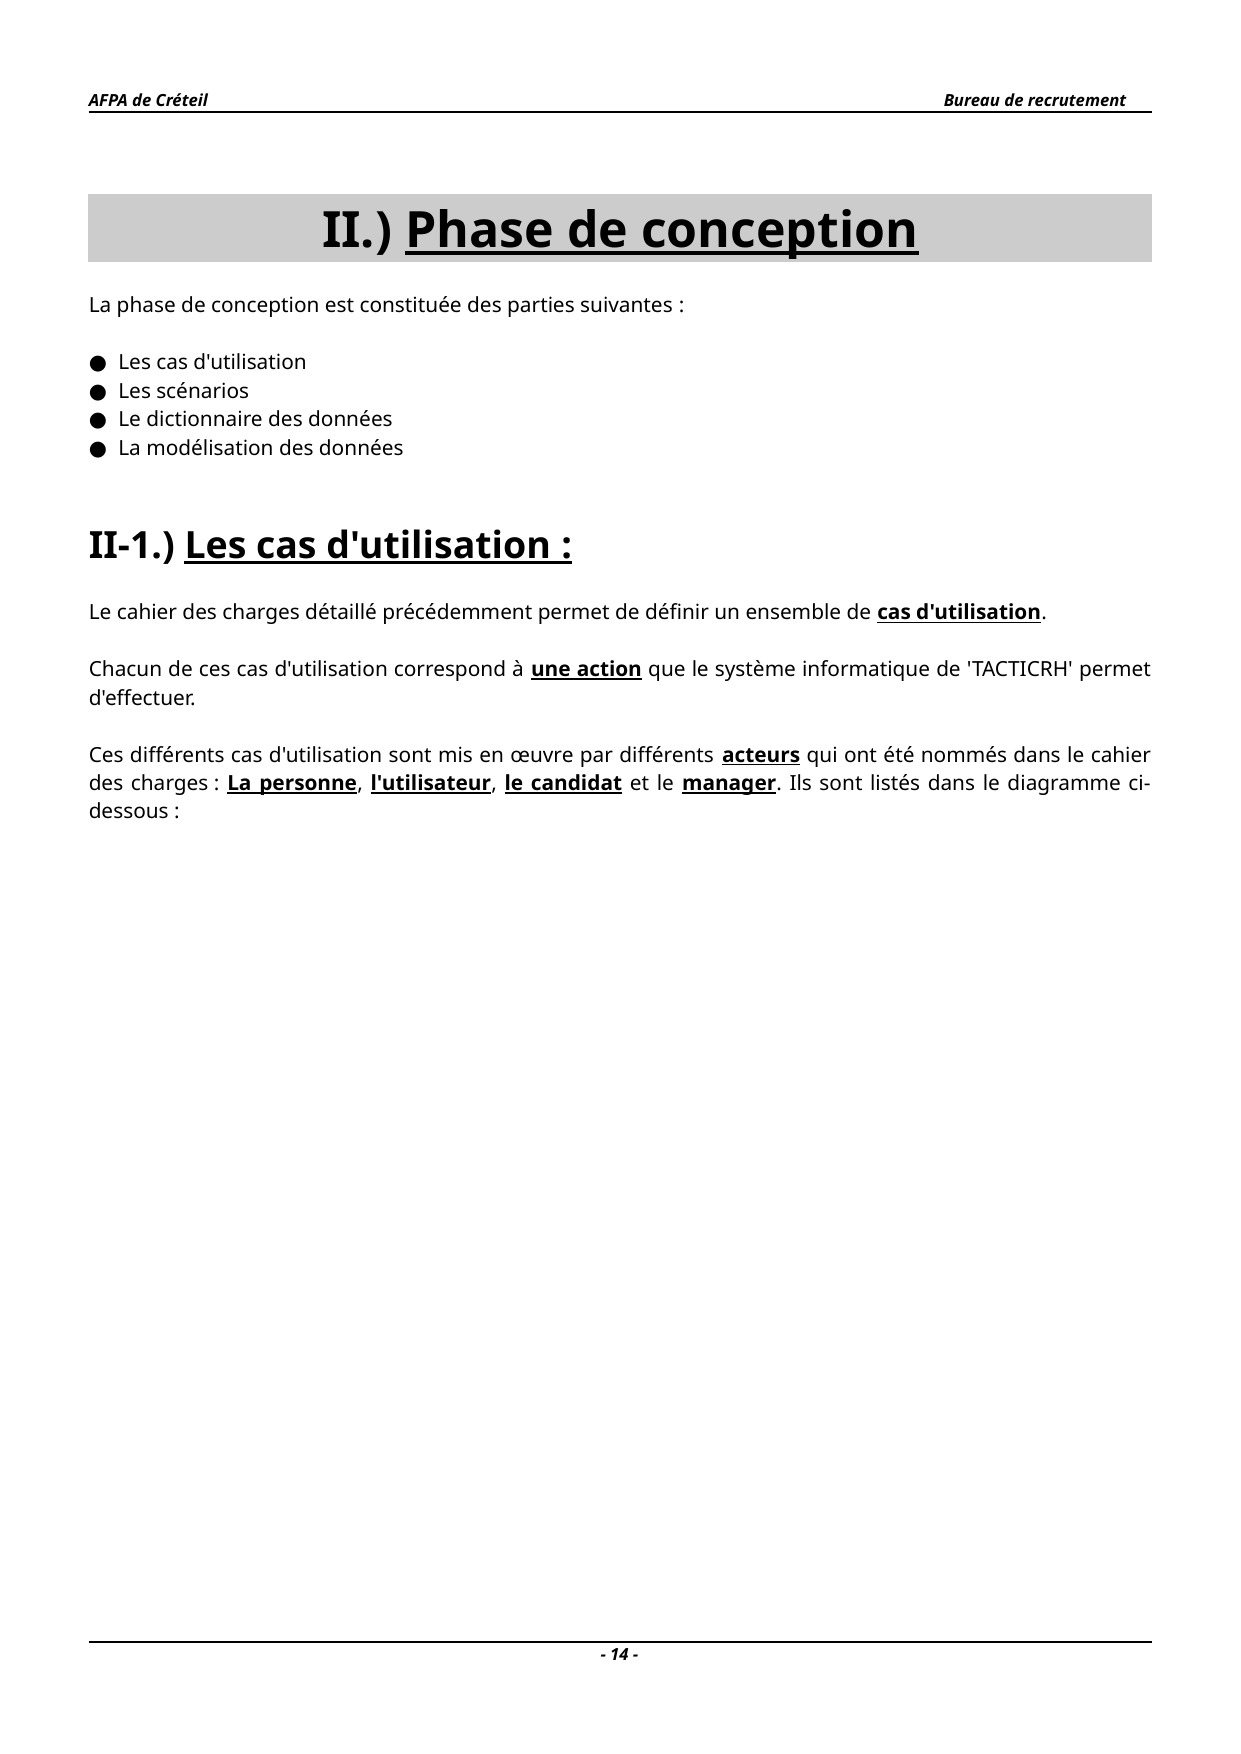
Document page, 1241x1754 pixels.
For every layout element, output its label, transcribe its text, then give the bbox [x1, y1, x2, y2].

text II-1.) Les cas d'utilisation : [88, 518, 1152, 569]
text Ces différents cas d'utilisation sont mis en œuvre par différents acteurs qui ont été nommés dans le cahier des charges : La personne, l'utilisateur, le candidat et le manager. Ils sont listés dans le diagramme ci-dessous : [88, 740, 1152, 825]
text ● La modélisation des données [88, 433, 1152, 461]
text Chacun de ces cas d'utilisation correspond à une action que le système informatique de 'TACTICRH' permet d'effectuer. [88, 654, 1152, 711]
text II.) Phase de conception [88, 194, 1152, 262]
text La phase de conception est constituée des parties suivantes : [88, 291, 1152, 319]
text Le cahier des charges détaillé précédemment permet de définir un ensemble de cas d'utilisation. [88, 597, 1152, 626]
text ● Le dictionnaire des données [88, 404, 1152, 433]
text ● Les scénarios [88, 376, 1152, 404]
text ● Les cas d'utilisation [88, 347, 1152, 376]
